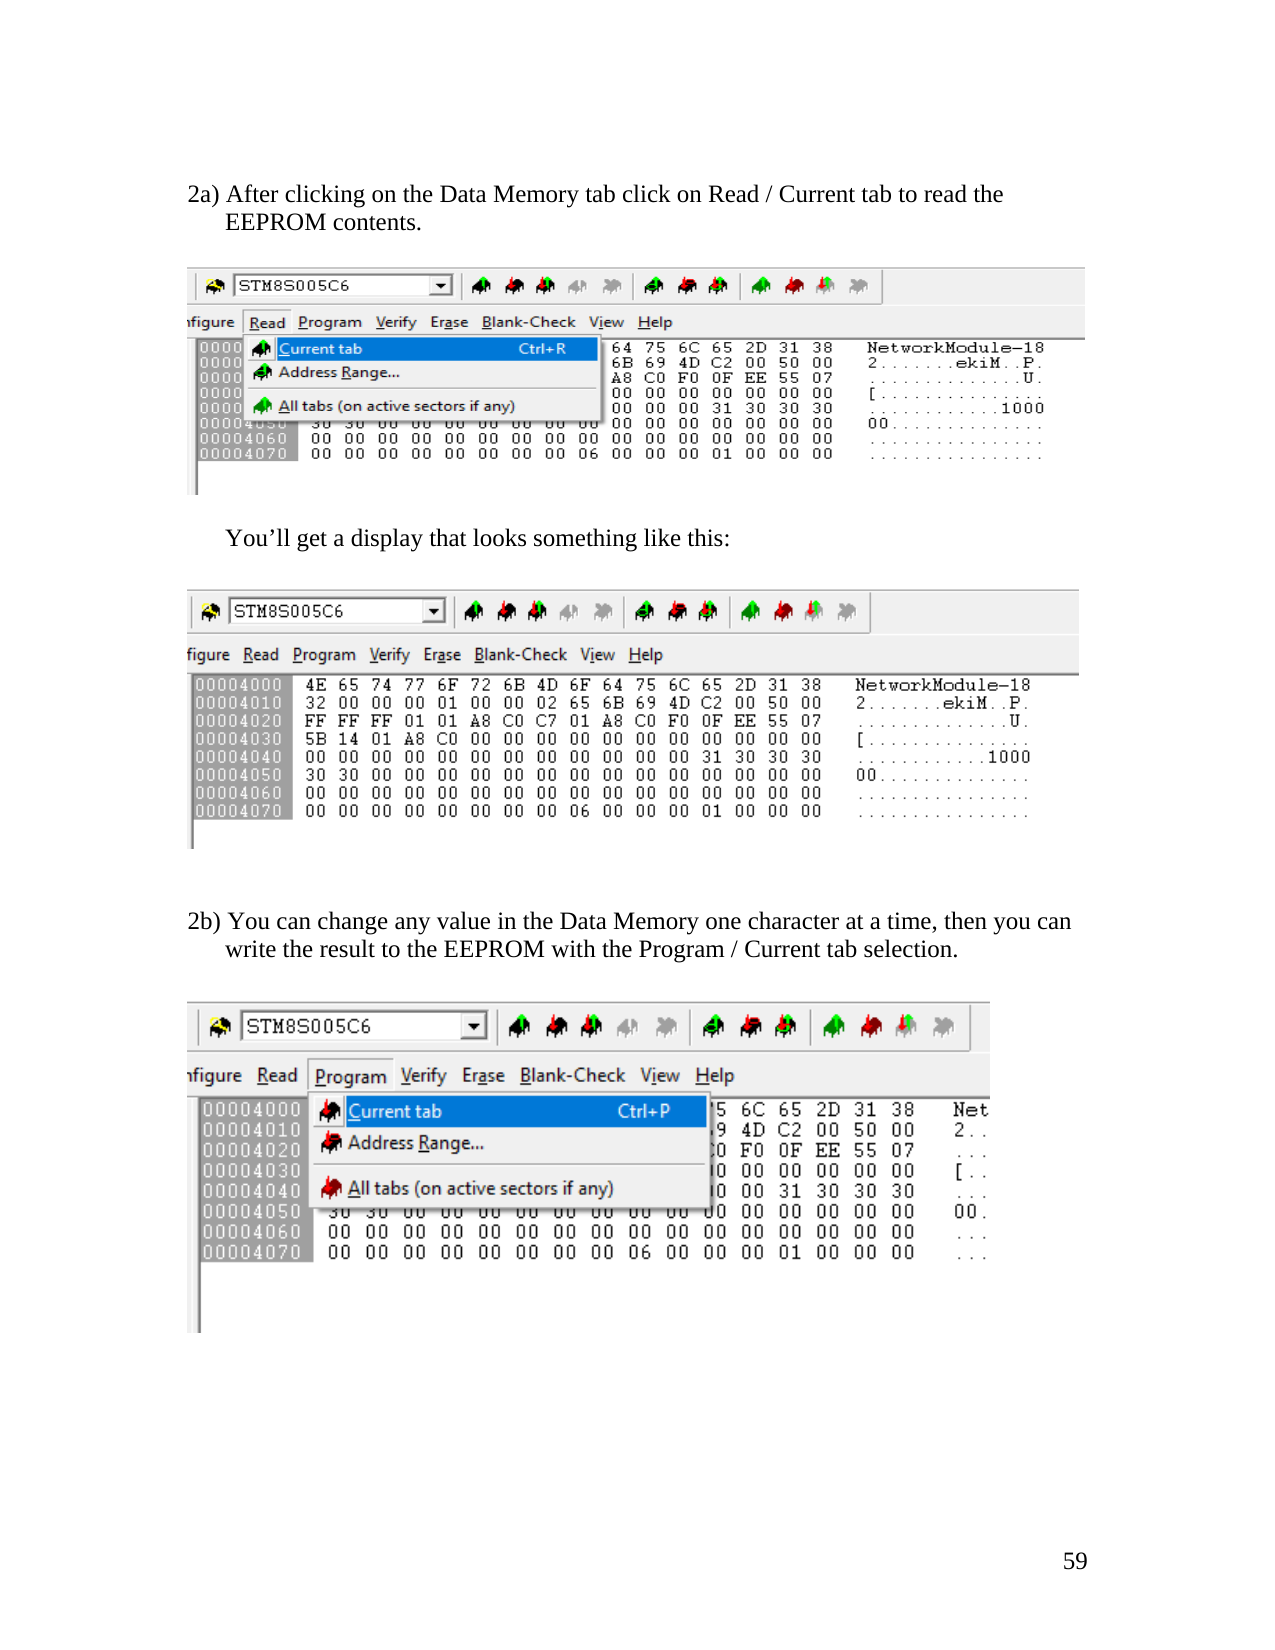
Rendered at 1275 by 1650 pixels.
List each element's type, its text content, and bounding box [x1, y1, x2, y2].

picture [187, 580, 1079, 849]
text You’ll get a display that looks something like this: [225, 523, 1087, 552]
picture [187, 991, 990, 1333]
text 2b) You can change any value in the Data Memory one character at a time, then you can write the result to the EEPROM with the Program / Current tab selection. [187, 906, 1087, 963]
text 2a) After clicking on the Data Memory tab click on Read / Current tab to read the EEPROM contents. [187, 179, 1087, 236]
picture [187, 264, 1085, 495]
